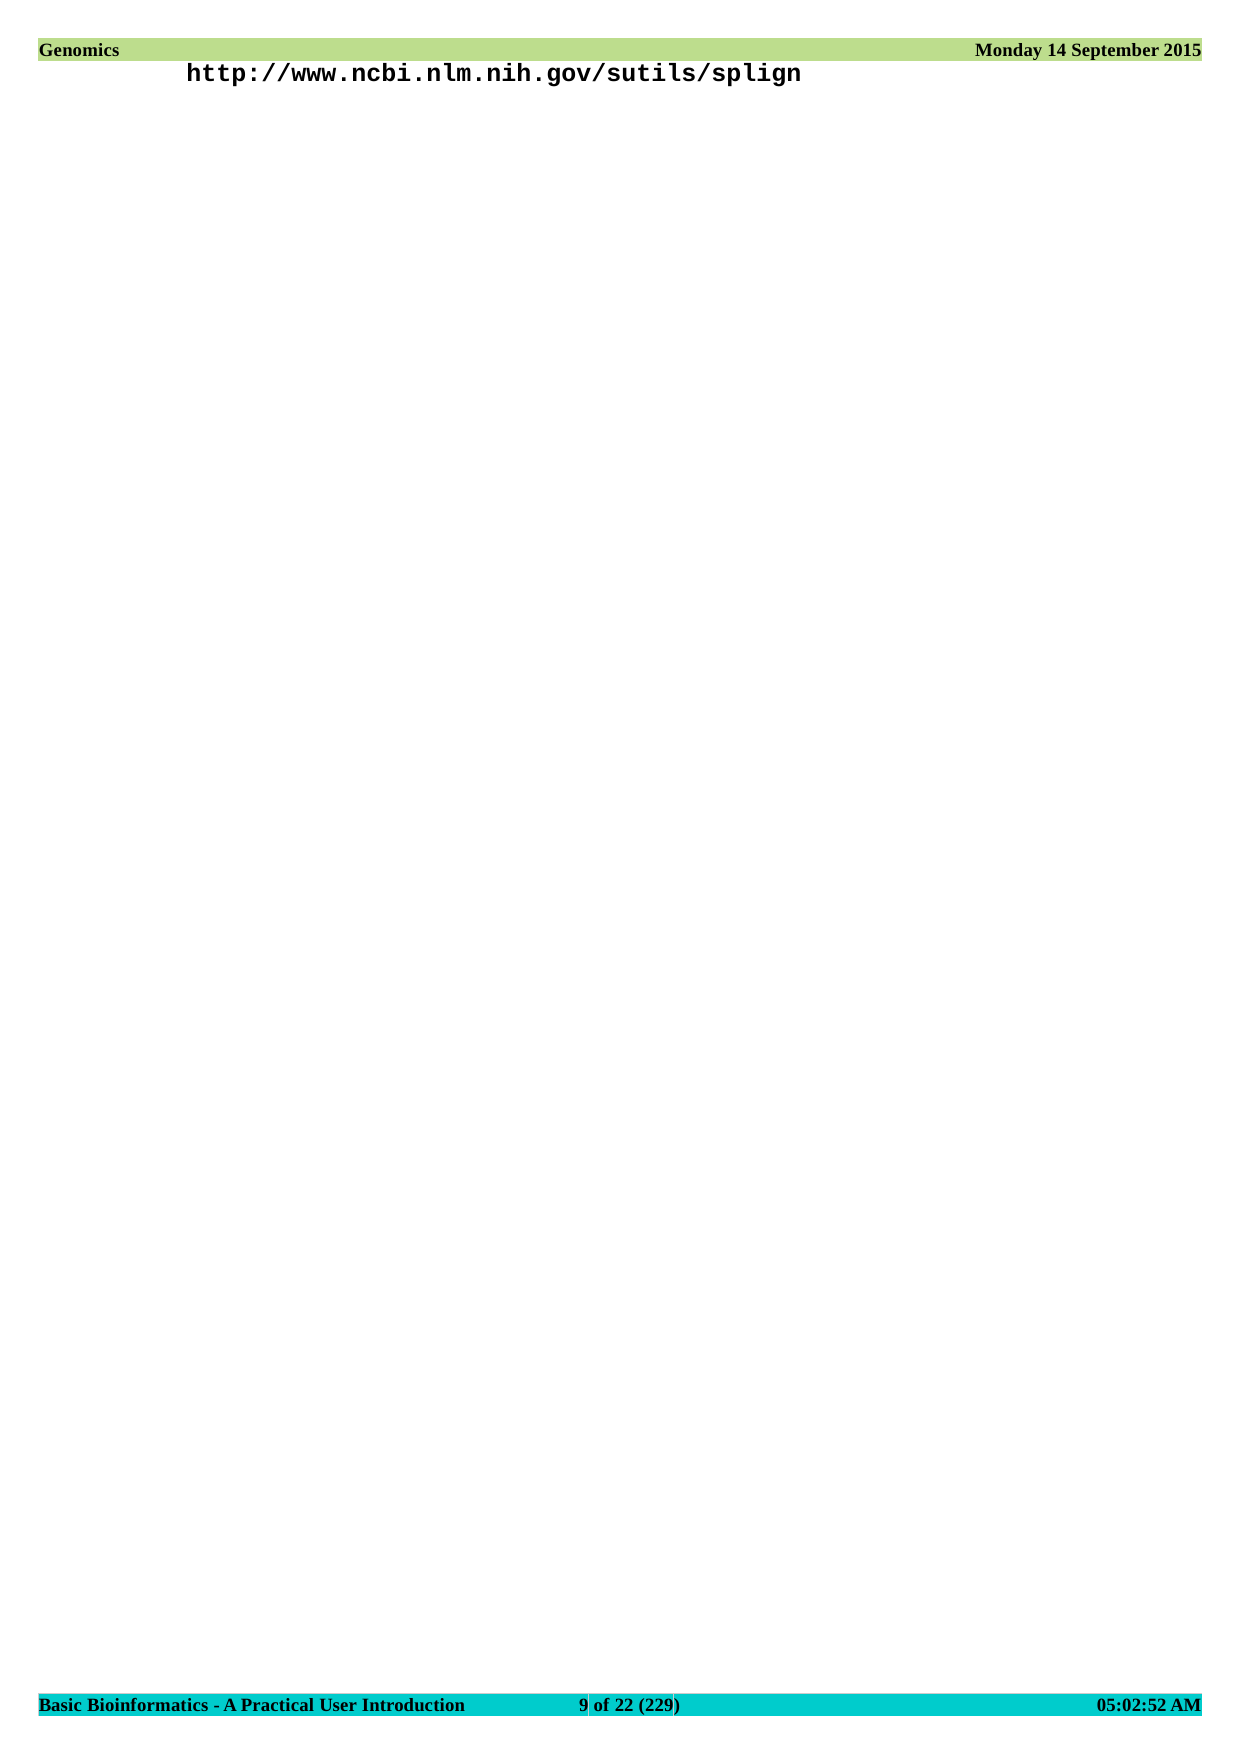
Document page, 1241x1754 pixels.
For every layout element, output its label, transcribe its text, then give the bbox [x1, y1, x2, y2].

text http://www.ncbi.nlm.nih.gov/sutils/splign [38, 61, 1202, 89]
